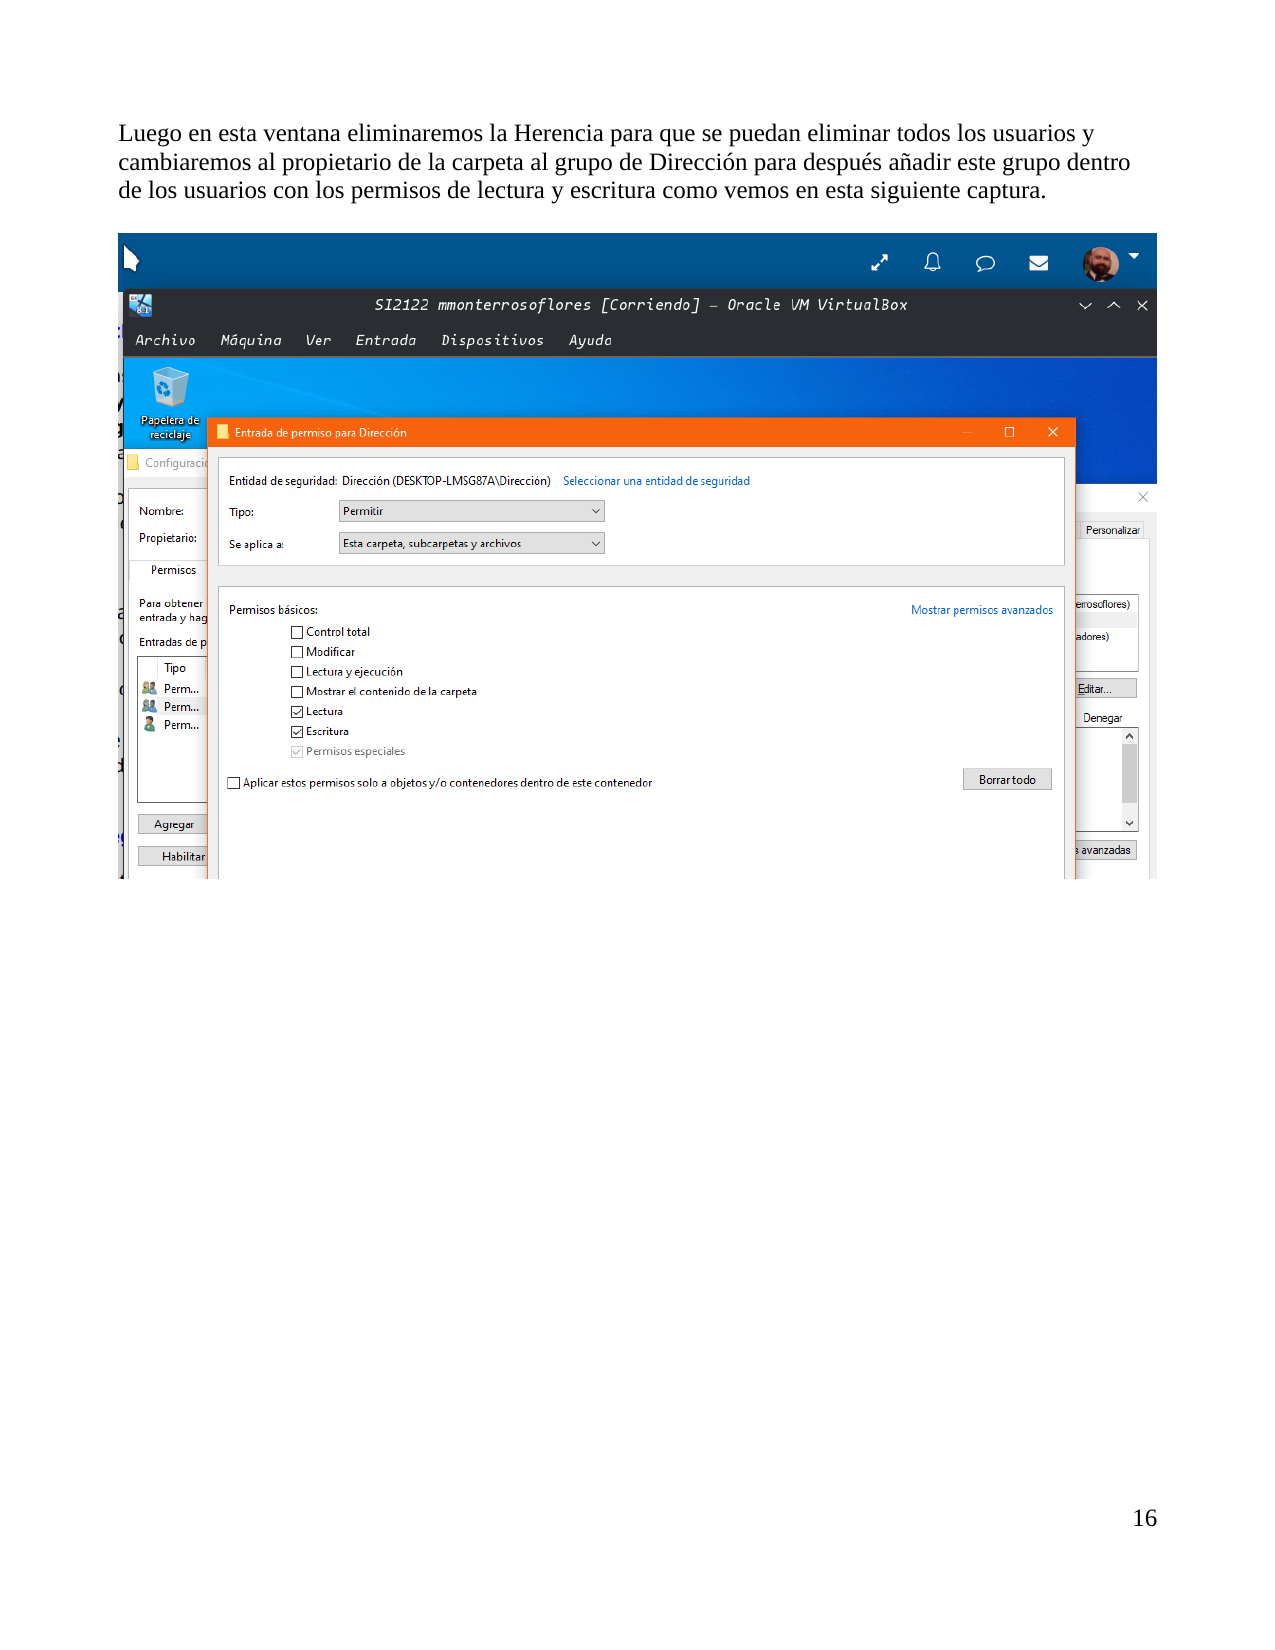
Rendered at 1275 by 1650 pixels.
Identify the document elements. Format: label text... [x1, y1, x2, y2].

table_header [118, 879, 1157, 907]
picture [118, 233, 1157, 879]
text Luego en esta ventana eliminaremos la Herencia para que se puedan eliminar todos los usuarios y cambiaremos al propietario de la carpeta al grupo de Dirección para después añadir este grupo dentro de los usuarios con los permisos de lectura y escritura como vemos en esta siguiente captura. [118, 118, 1157, 204]
